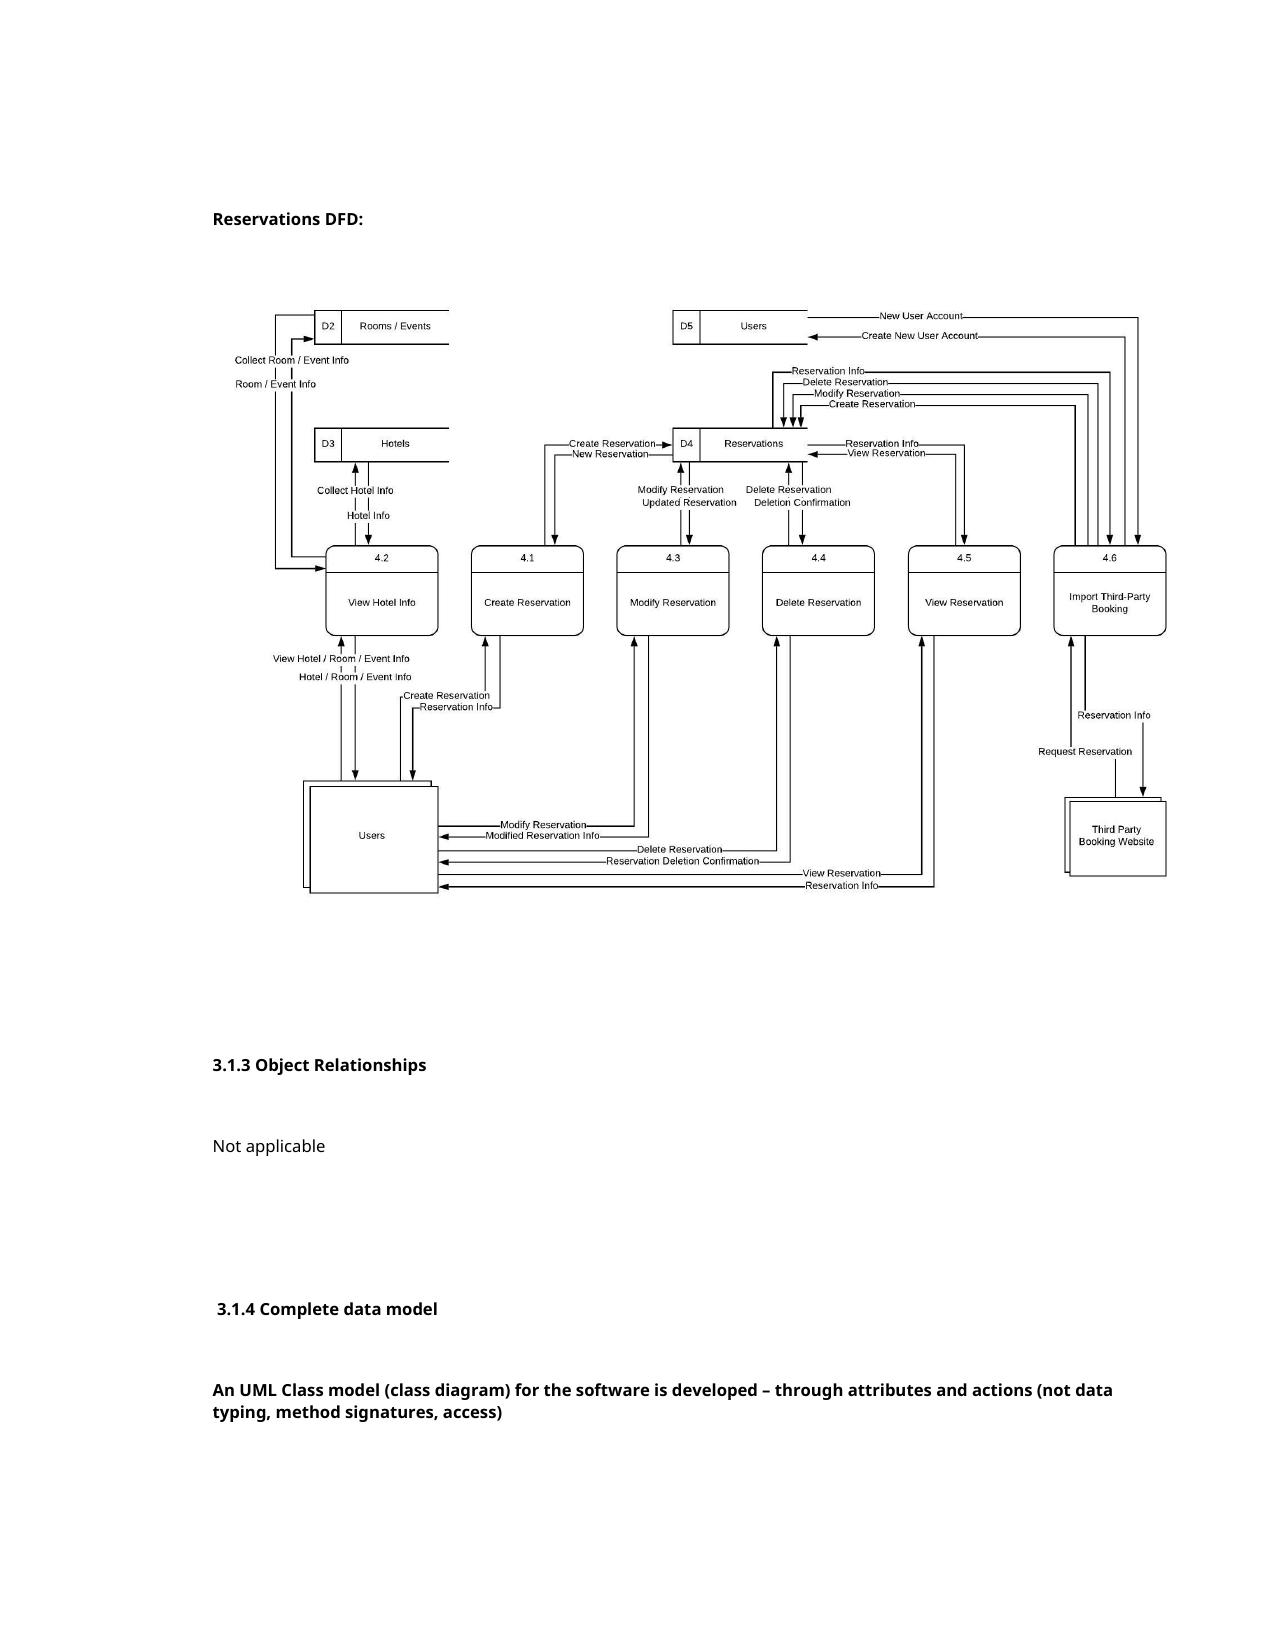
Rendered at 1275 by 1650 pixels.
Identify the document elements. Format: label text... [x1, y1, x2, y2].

subtitle 3.1.3 Object Relationships [212, 1054, 1125, 1077]
subtitle Reservations DFD: [212, 207, 1125, 230]
subtitle 3.1.4 Complete data model [212, 1297, 1125, 1320]
subtitle An UML Class model (class diagram) for the software is developed – through attributes and actions (not data typing, method signatures, access) [212, 1378, 1125, 1423]
subtitle Not applicable [212, 1135, 1125, 1158]
